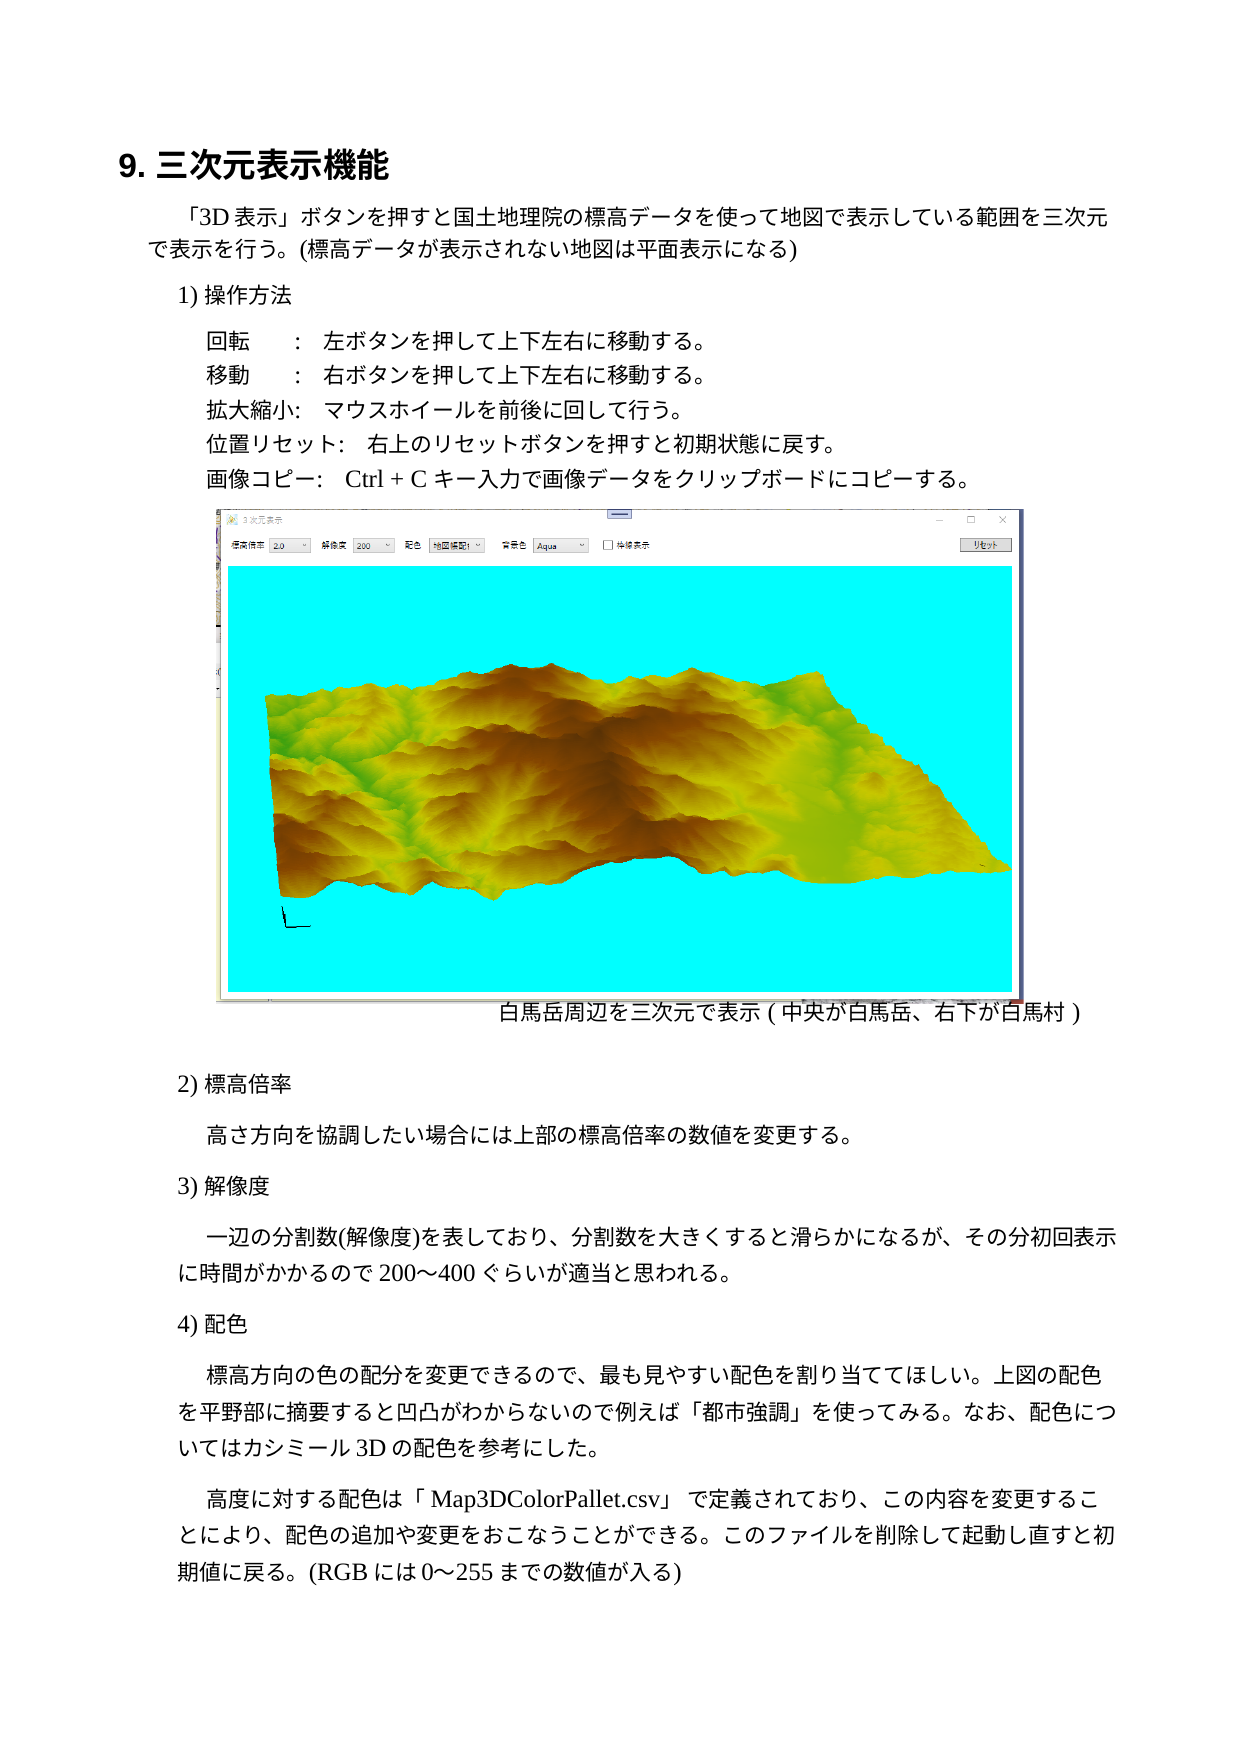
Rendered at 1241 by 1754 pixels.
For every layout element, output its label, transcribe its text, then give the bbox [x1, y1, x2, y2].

text 標高方向の色の配分を変更できるので、最も見やすい配色を割り当ててほしい。上図の配色を平野部に摘要すると凹凸がわからないので例えば「都市強調」を使ってみる。なお、配色についてはカシミール3Dの配色を参考にした。 [177, 1358, 1122, 1463]
picture [216, 509, 1024, 1004]
text 回転 : 左ボタンを押して上下左右に移動する。 [177, 324, 1122, 356]
text 「3D表示」ボタンを押すと国土地理院の標高データを使って地図で表示している範囲を三次元で表示を行う。(標高データが表示されない地図は平面表示になる) [148, 200, 1122, 263]
text 位置リセット: 右上のリセットボタンを押すと初期状態に戻す。 [177, 427, 1122, 459]
text 一辺の分割数(解像度)を表しており、分割数を大きくすると滑らかになるが、その分初回表示に時間がかかるので200～400ぐらいが適当と思われる。 [177, 1220, 1122, 1288]
text 画像コピー: Ctrl + C キー入力で画像データをクリップボードにコピーする。 [177, 462, 1122, 493]
text 4) 配色 [148, 1307, 1122, 1339]
text 高度に対する配色は「 Map3DColorPallet.csv」 で定義されており、この内容を変更することにより、配色の追加や変更をおこなうことができる。このファイルを削除して起動し直すと初期値に戻る。(RGBには0～255までの数値が入る) [177, 1482, 1122, 1586]
subtitle 9. 三次元表示機能 [118, 139, 1122, 187]
text 拡大縮小: マウスホイールを前後に回して行う。 [177, 393, 1122, 424]
text 1) 操作方法 [148, 278, 1122, 309]
text 移動 : 右ボタンを押して上下左右に移動する。 [177, 358, 1122, 390]
text 3) 解像度 [148, 1169, 1122, 1201]
text 高さ方向を協調したい場合には上部の標高倍率の数値を変更する。 [177, 1118, 1122, 1150]
text 2) 標高倍率 [148, 1067, 1122, 1099]
